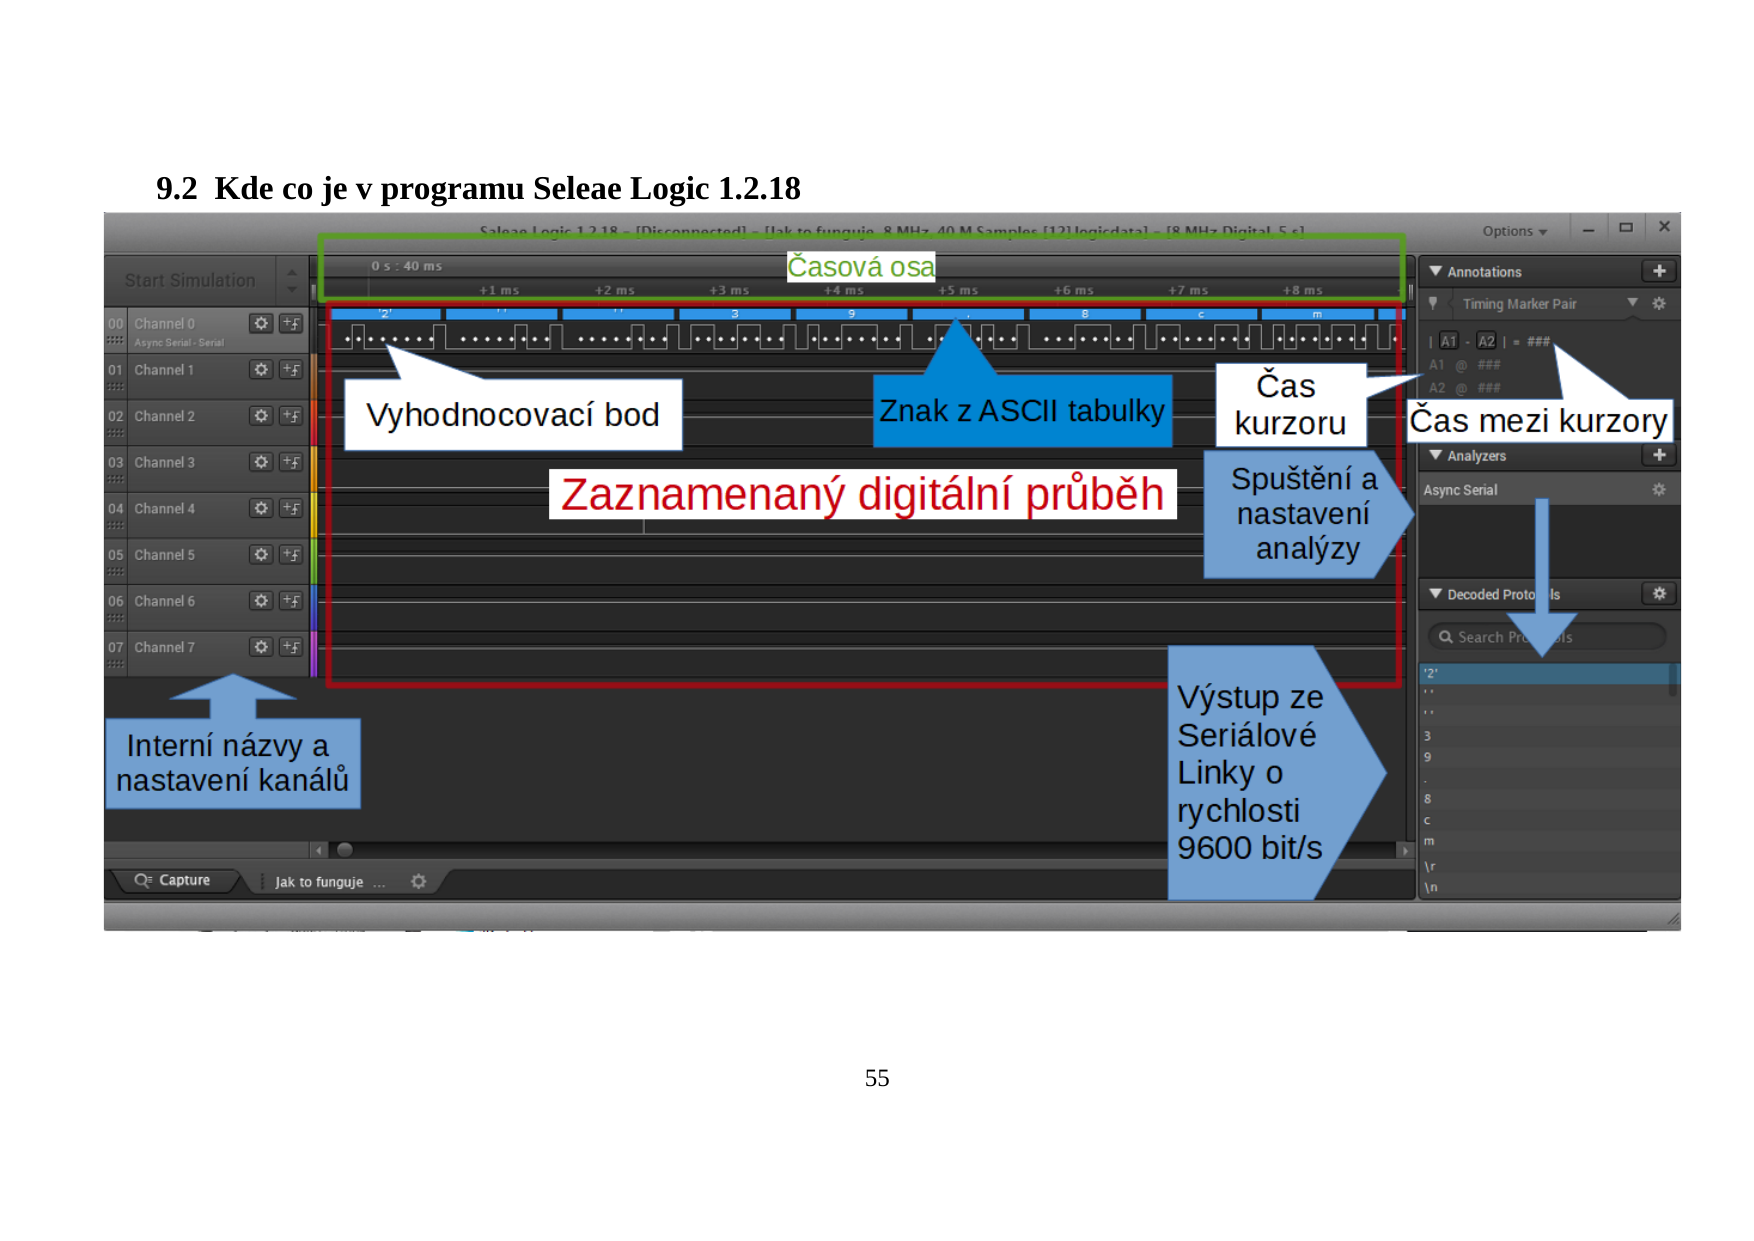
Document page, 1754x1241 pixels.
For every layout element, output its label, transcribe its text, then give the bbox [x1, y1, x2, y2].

picture [103, 212, 1682, 932]
subtitle Kde co je v programu Seleae Logic 1.2.18 [148, 168, 1606, 207]
